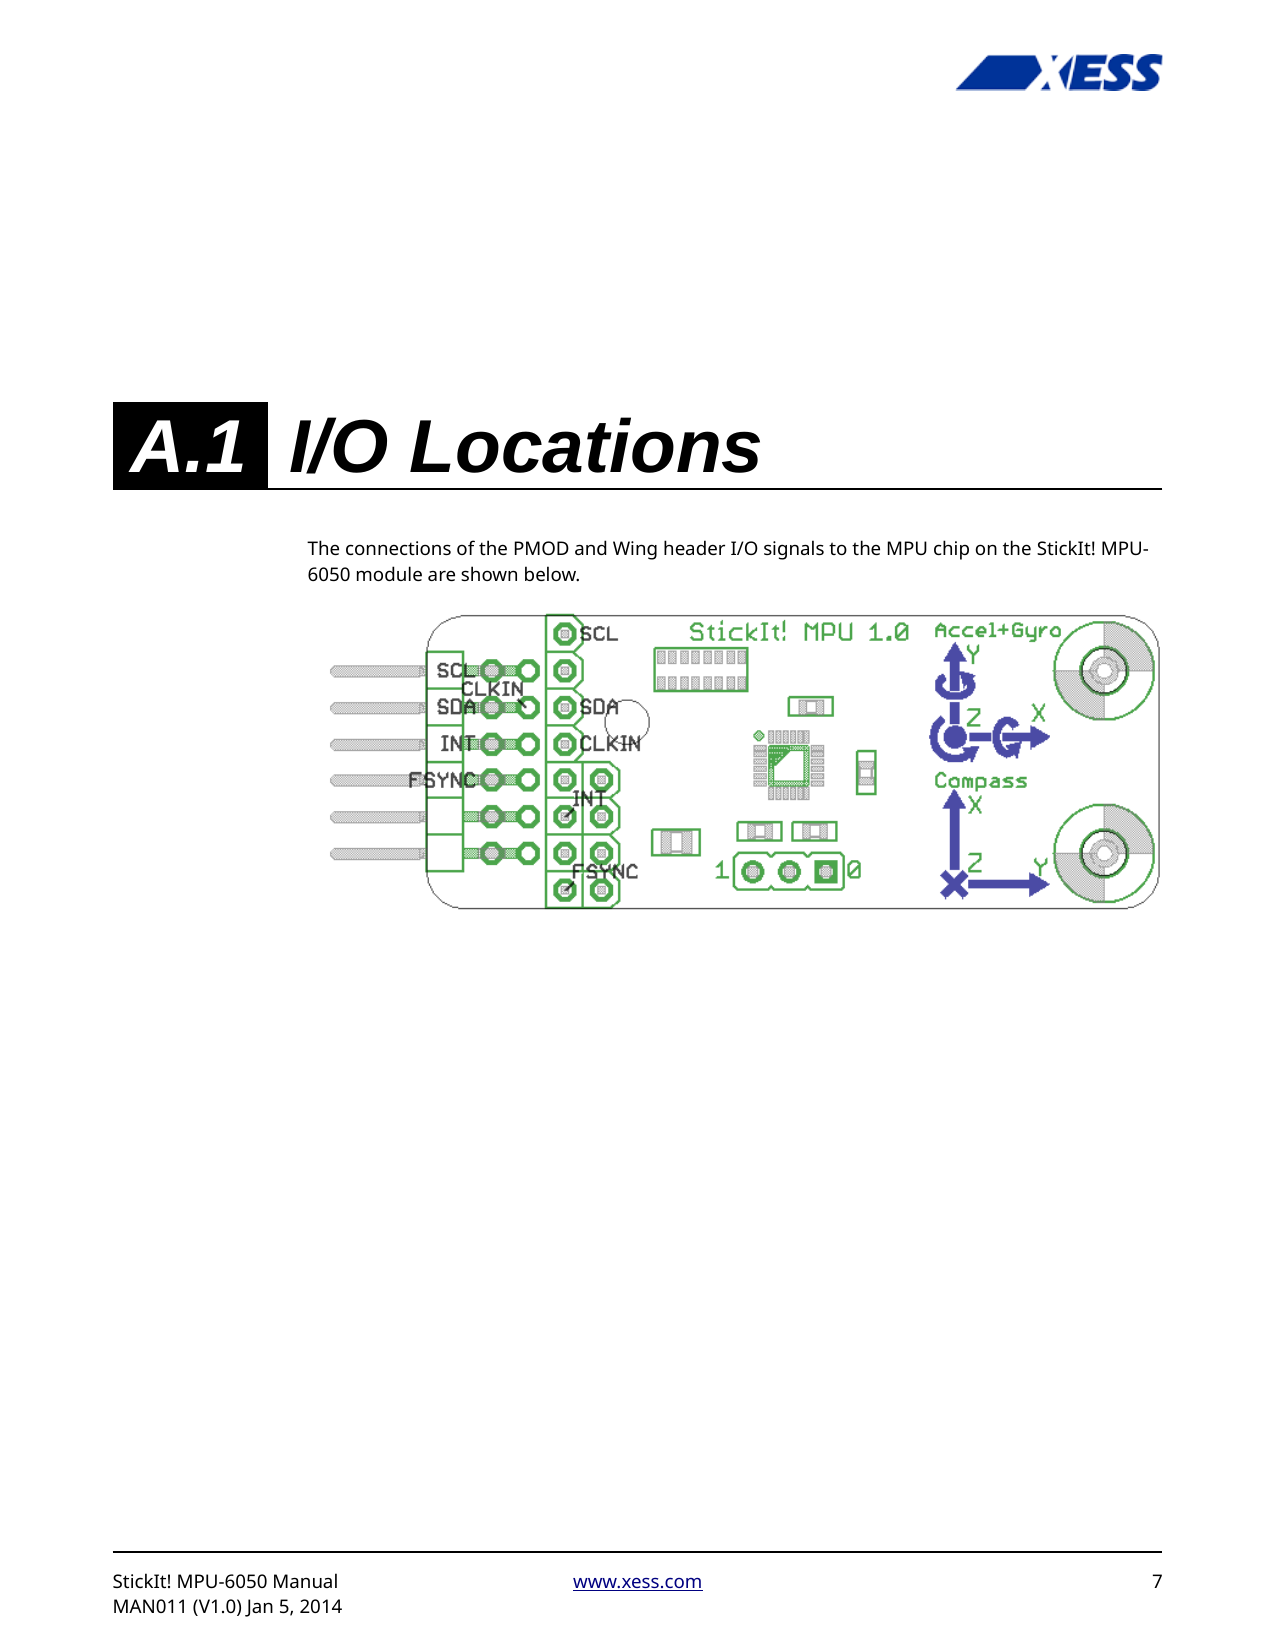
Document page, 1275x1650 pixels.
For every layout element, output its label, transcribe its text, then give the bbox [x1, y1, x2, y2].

text The connections of the PMOD and Wing header I/O signals to the MPU chip on the StickIt! MPU-6050 module are shown below. [307, 535, 1162, 586]
picture [955, 54, 1163, 91]
subtitle I/O Locations [268, 402, 1162, 488]
picture [307, 598, 1172, 924]
